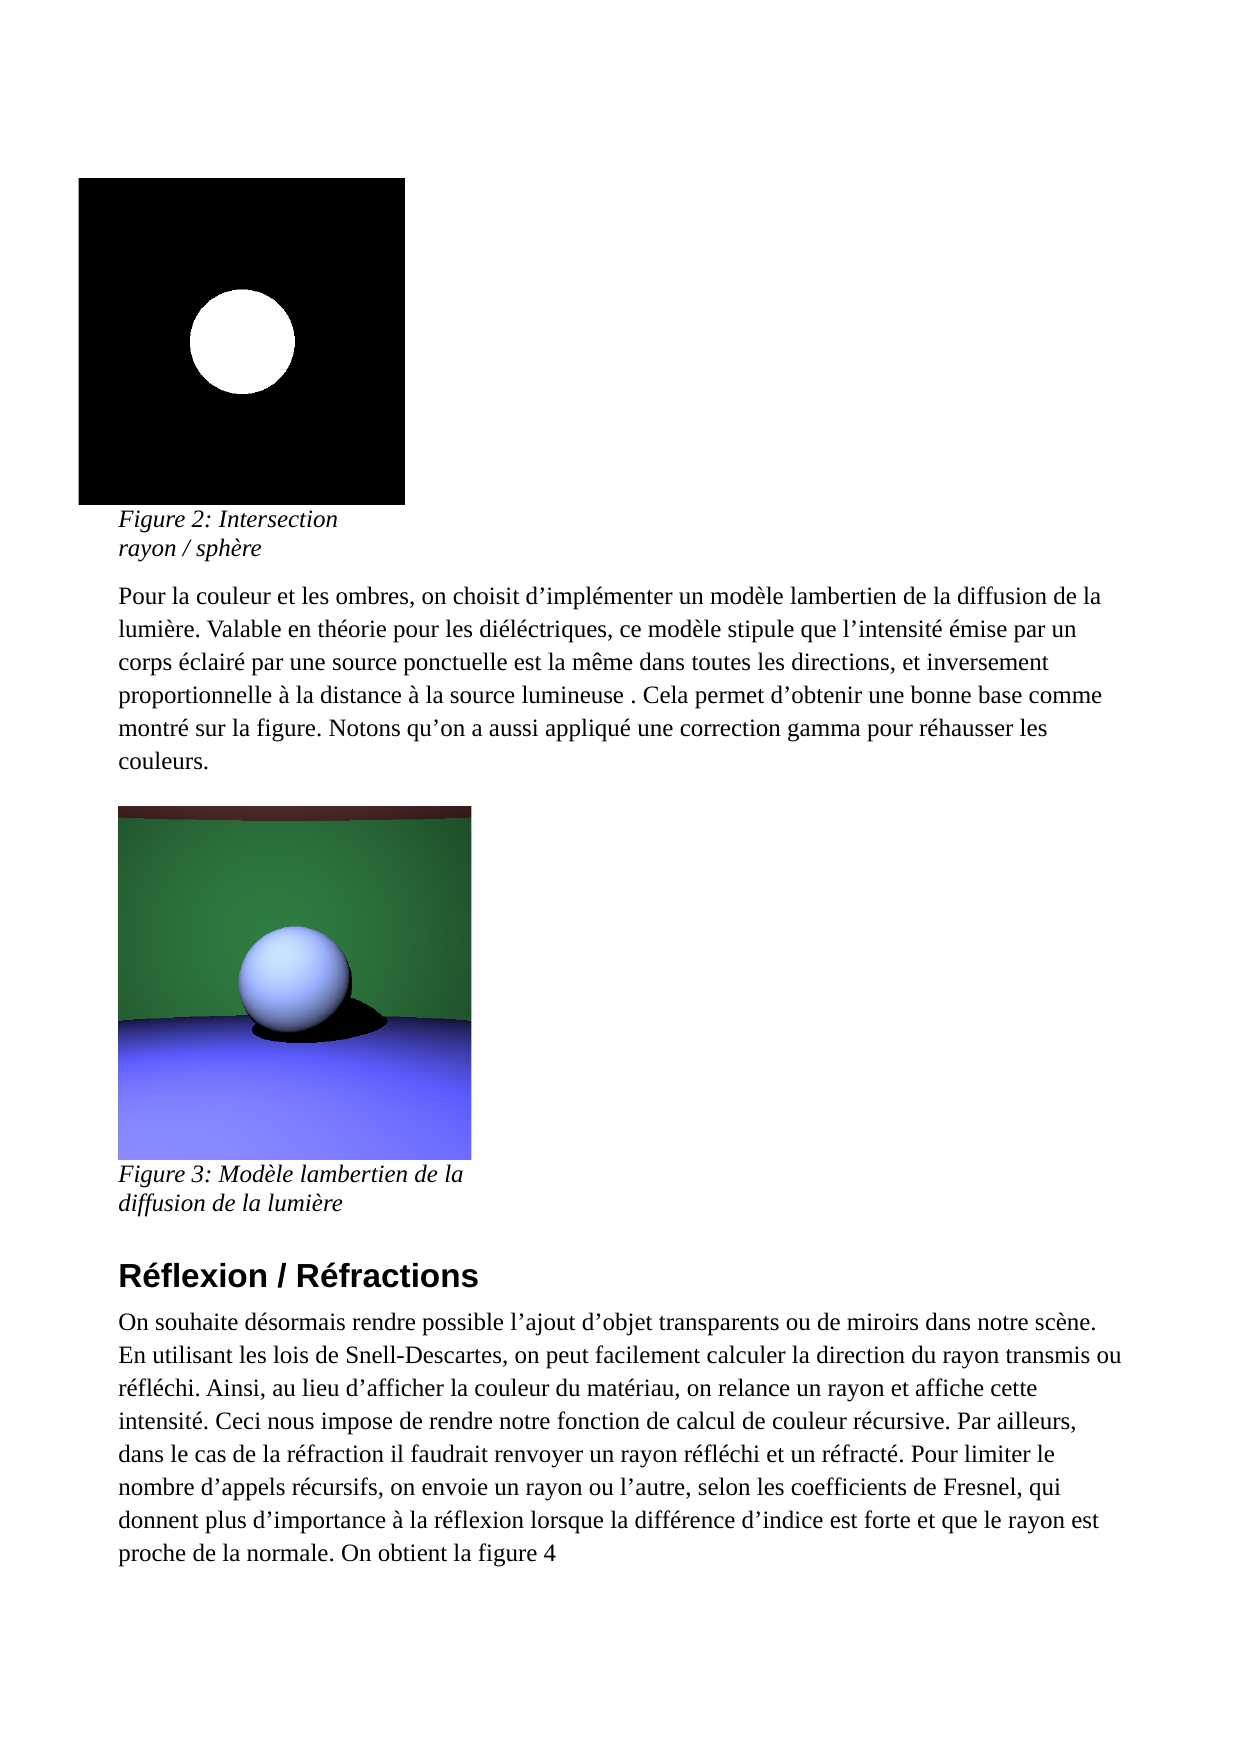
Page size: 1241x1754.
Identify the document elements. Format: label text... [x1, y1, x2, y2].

text Figure 2: Intersection rayon / sphère [118, 505, 365, 562]
picture [78, 178, 405, 505]
text Figure 3: Modèle lambertien de la diffusion de la lumière [118, 1160, 471, 1217]
text Pour la couleur et les ombres, on choisit d’implémenter un modèle lambertien de la diffusion de la lumière. Valable en théorie pour les diéléctriques, ce modèle stipule que l’intensité émise par un corps éclairé par une source ponctuelle est la même dans toutes les directions, et inversement proportionnelle à la distance à la source lumineuse . Cela permet d’obtenir une bonne base comme montré sur la figure. Notons qu’on a aussi appliqué une correction gamma pour réhausser les couleurs. [118, 581, 1122, 775]
text On souhaite désormais rendre possible l’ajout d’objet transparents ou de miroirs dans notre scène. En utilisant les lois de Snell-Descartes, on peut facilement calculer la direction du rayon transmis ou réfléchi. Ainsi, au lieu d’afficher la couleur du matériau, on relance un rayon et affiche cette intensité. Ceci nous impose de rendre notre fonction de calcul de couleur récursive. Par ailleurs, dans le cas de la réfraction il faudrait renvoyer un rayon réfléchi et un réfracté. Pour limiter le nombre d’appels récursifs, on envoie un rayon ou l’autre, selon les coefficients de Fresnel, qui donnent plus d’importance à la réflexion lorsque la différence d’indice est forte et que le rayon est proche de la normale. On obtient la figure 4 [118, 1307, 1122, 1567]
picture [118, 806, 472, 1160]
subtitle Réflexion / Réfractions [118, 1256, 1122, 1295]
